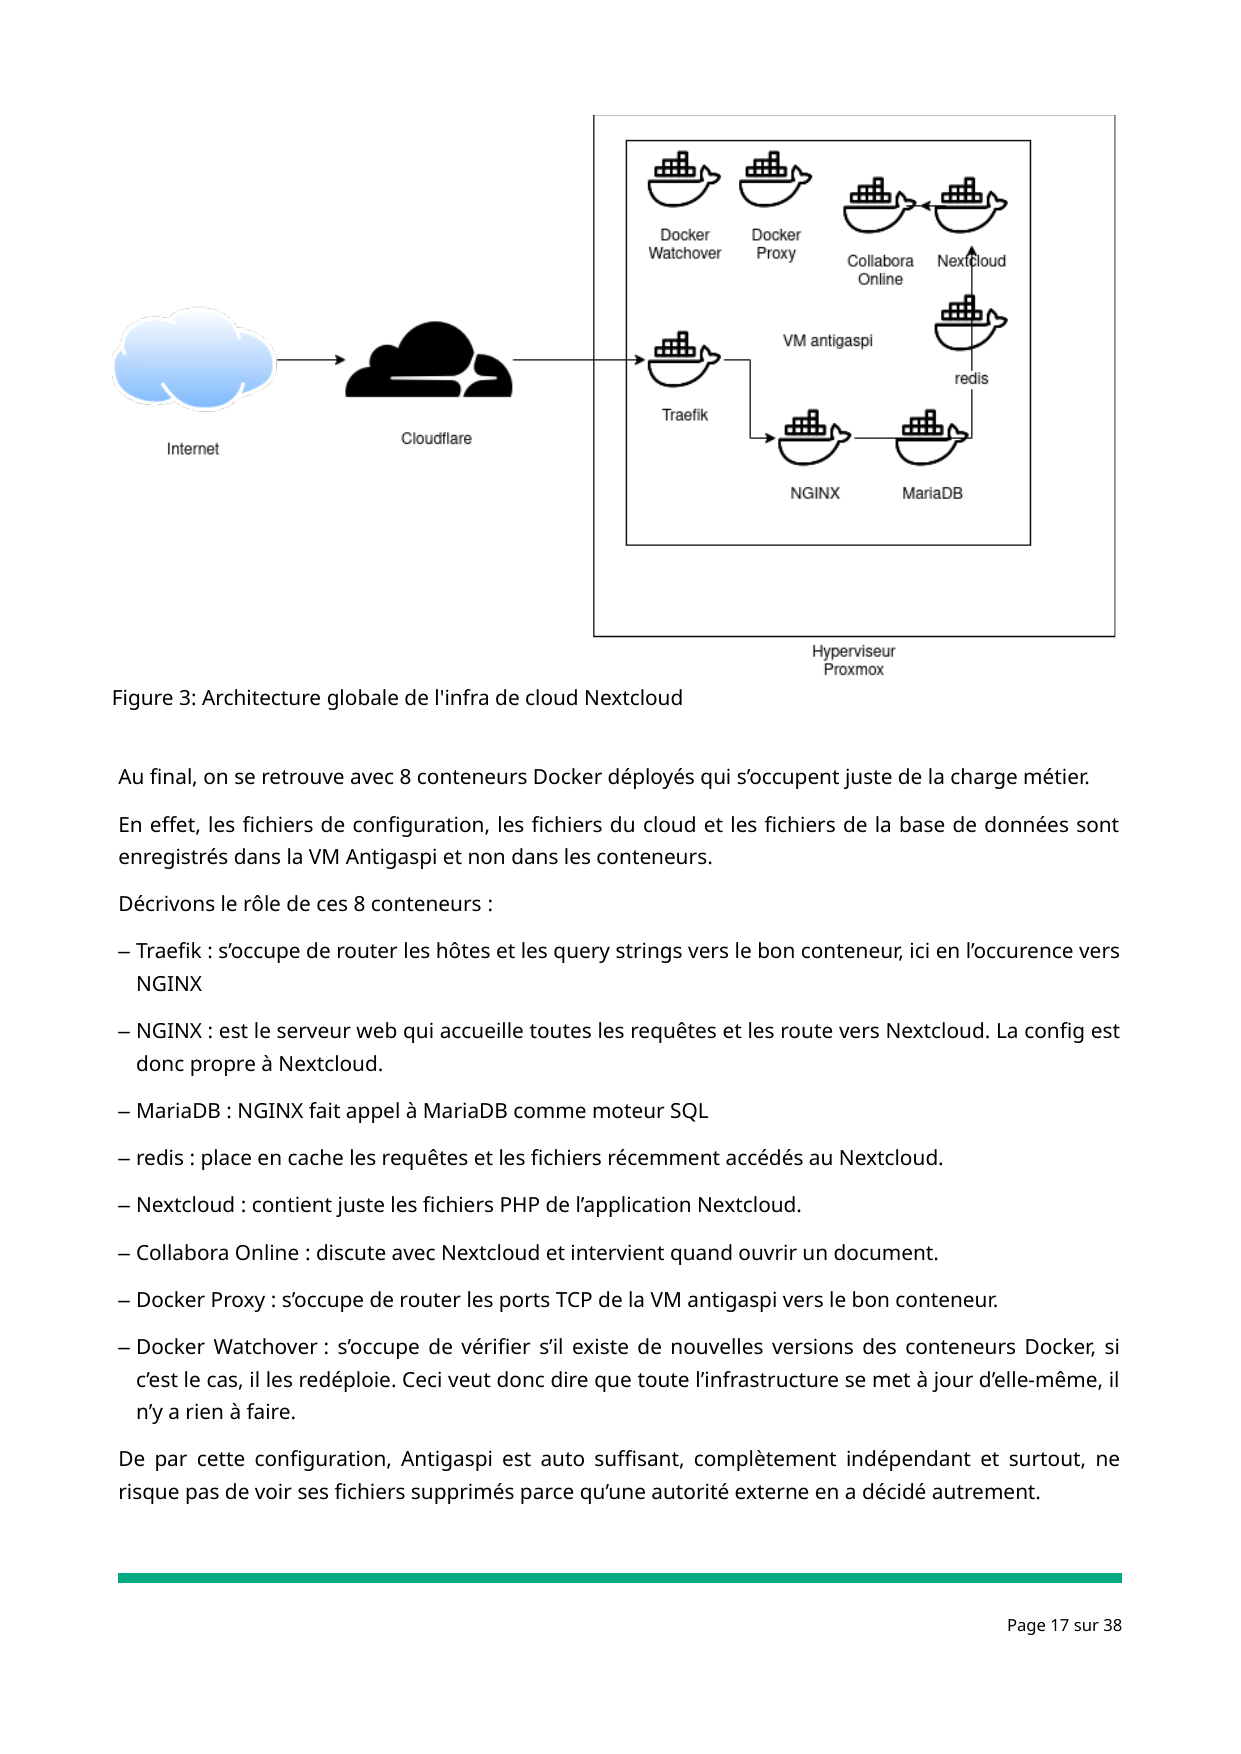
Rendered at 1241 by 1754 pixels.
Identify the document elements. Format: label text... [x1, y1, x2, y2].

list Nextcloud : contient juste les fichiers PHP de l’application Nextcloud. [118, 1191, 1122, 1219]
list NGINX : est le serveur web qui accueille toutes les requêtes et les route vers Nextcloud. La config est donc propre à Nextcloud. [118, 1016, 1122, 1077]
list MariaDB : NGINX fait appel à MariaDB comme moteur SQL [118, 1096, 1122, 1125]
text Au final, on se retrouve avec 8 conteneurs Docker déployés qui s’occupent juste de la charge métier. [118, 762, 1122, 791]
text De par cette configuration, Antigaspi est auto suffisant, complètement indépendant et surtout, ne risque pas de voir ses fichiers supprimés parce qu’une autorité externe en a décidé autrement. [118, 1444, 1122, 1506]
list redis : place en cache les requêtes et les fichiers récemment accédés au Nextcloud. [118, 1143, 1122, 1172]
picture [111, 115, 1116, 683]
text En effet, les fichiers de configuration, les fichiers du cloud et les fichiers de la base de données sont enregistrés dans la VM Antigaspi et non dans les conteneurs. [118, 810, 1122, 871]
text Figure 3: Architecture globale de l'infra de cloud Nextcloud [112, 683, 1116, 711]
list Docker Watchover : s’occupe de vérifier s’il existe de nouvelles versions des conteneurs Docker, si c’est le cas, il les redéploie. Ceci veut donc dire que toute l’infrastructure se met à jour d’elle-même, il n’y a rien à faire. [118, 1332, 1122, 1426]
text Décrivons le rôle de ces 8 conteneurs : [118, 889, 1122, 918]
list Traefik : s’occupe de router les hôtes et les query strings vers le bon conteneur, ici en l’occurence vers NGINX [118, 937, 1122, 998]
list Docker Proxy : s’occupe de router les ports TCP de la VM antigaspi vers le bon conteneur. [118, 1285, 1122, 1313]
list Collabora Online : discute avec Nextcloud et intervient quand ouvrir un document. [118, 1238, 1122, 1266]
